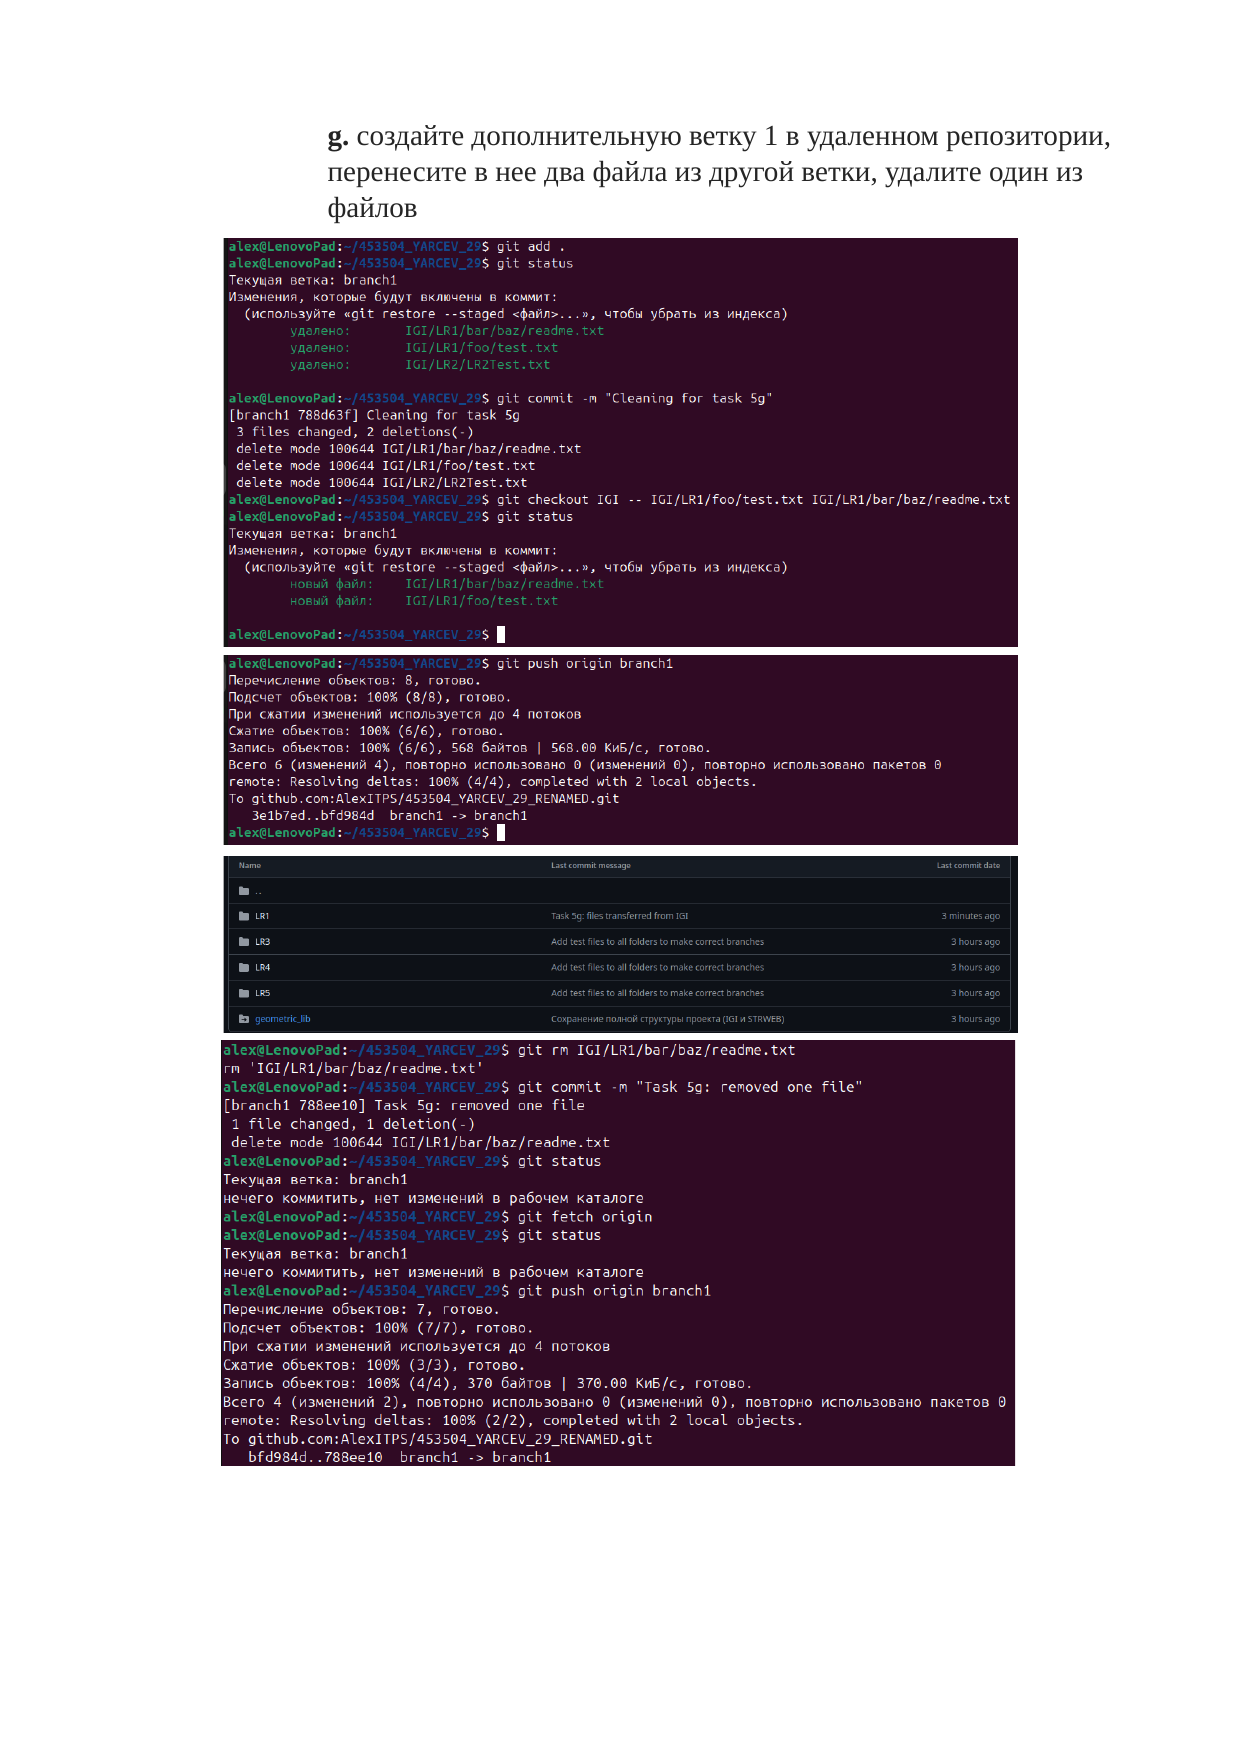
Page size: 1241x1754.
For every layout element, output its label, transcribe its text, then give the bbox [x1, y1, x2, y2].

text g. создайте дополнительную ветку 1 в удаленном репозитории, перенесите в нее два файла из другой ветки, удалите один из файлов [327, 118, 1122, 224]
picture [223, 856, 1018, 1033]
picture [221, 1040, 1016, 1466]
picture [223, 238, 1018, 647]
picture [223, 655, 1018, 845]
